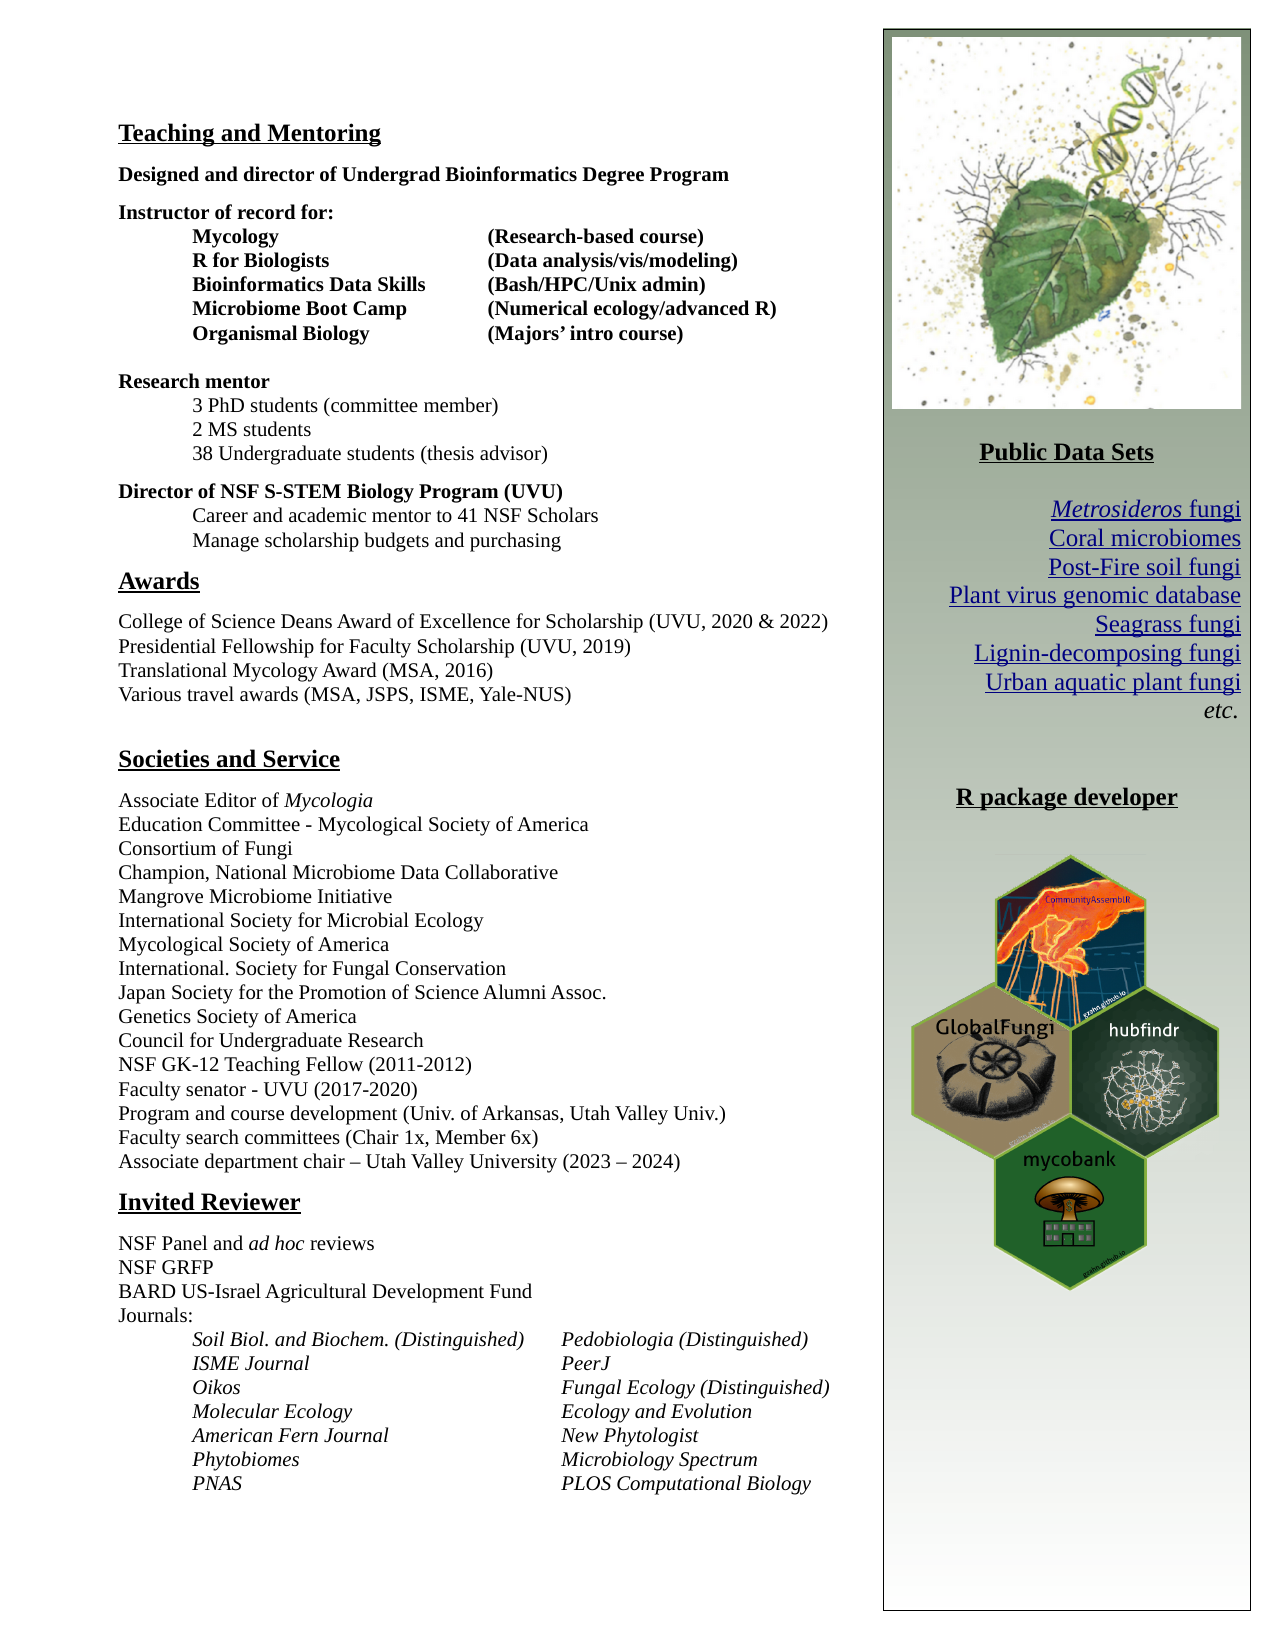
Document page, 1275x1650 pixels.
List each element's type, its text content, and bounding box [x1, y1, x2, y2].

text Associate Editor of Mycologia Education Committee - Mycological Society of America Consortium of Fungi Champion, National Microbiome Data Collaborative Mangrove Microbiome Initiative International Society for Microbial Ecology Mycological Society of America International. Society for Fungal Conservation Japan Society for the Promotion of Science Alumni Assoc. Genetics Society of America Council for Undergraduate Research NSF GK-12 Teaching Fellow (2011-2012) Faculty senator - UVU (2017-2020) Program and course development (Univ. of Arkansas, Utah Valley Univ.) Faculty search committees (Chair 1x, Member 6x) Associate department chair – Utah Valley University (2023 – 2024) [118, 788, 883, 1173]
text Invited Reviewer [118, 1187, 883, 1216]
picture [892, 37, 1242, 409]
text Societies and Service [118, 744, 883, 773]
text Seagrass fungi [892, 609, 1241, 638]
text Director of NSF S-STEM Biology Program (UVU) Career and academic mentor to 41 NSF Scholars Manage scholarship budgets and purchasing [118, 479, 883, 552]
text Post-Fire soil fungi [892, 552, 1241, 581]
text Awards [118, 566, 883, 595]
picture [911, 854, 1220, 1291]
text Instructor of record for: Mycology (Research-based course) R for Biologists (Data analysis/vis/modeling) Bioinformatics Data Skills (Bash/HPC/Unix admin) Microbiome Boot Camp (Numerical ecology/advanced R) Organismal Biology (Majors’ intro course) Research mentor 3 PhD students (committee member) 2 MS students 38 Undergraduate students (thesis advisor) [118, 200, 883, 465]
text Urban aquatic plant fungi [892, 667, 1241, 696]
text Teaching and Mentoring [118, 118, 883, 147]
text etc. [892, 696, 1241, 724]
text Plant virus genomic database [892, 581, 1241, 609]
text R package developer [892, 782, 1241, 811]
text NSF Panel and ad hoc reviews NSF GRFP BARD US-Israel Agricultural Development Fund Journals: Soil Biol. and Biochem. (Distinguished) Pedobiologia (Distinguished) ISME Journal PeerJ Oikos Fungal Ecology (Distinguished) Molecular Ecology Ecology and Evolution American Fern Journal New Phytologist Phytobiomes Microbiology Spectrum PNAS PLOS Computational Biology [118, 1231, 883, 1495]
text Designed and director of Undergrad Bioinformatics Degree Program [118, 161, 883, 186]
text Public Data Sets [892, 437, 1241, 466]
text Metrosideros fungi [892, 494, 1241, 523]
text College of Science Deans Award of Excellence for Scholarship (UVU, 2020 & 2022) Presidential Fellowship for Faculty Scholarship (UVU, 2019) Translational Mycology Award (MSA, 2016) Various travel awards (MSA, JSPS, ISME, Yale-NUS) [118, 609, 883, 730]
text Lignin-decomposing fungi [892, 638, 1241, 667]
text Coral microbiomes [892, 523, 1241, 552]
